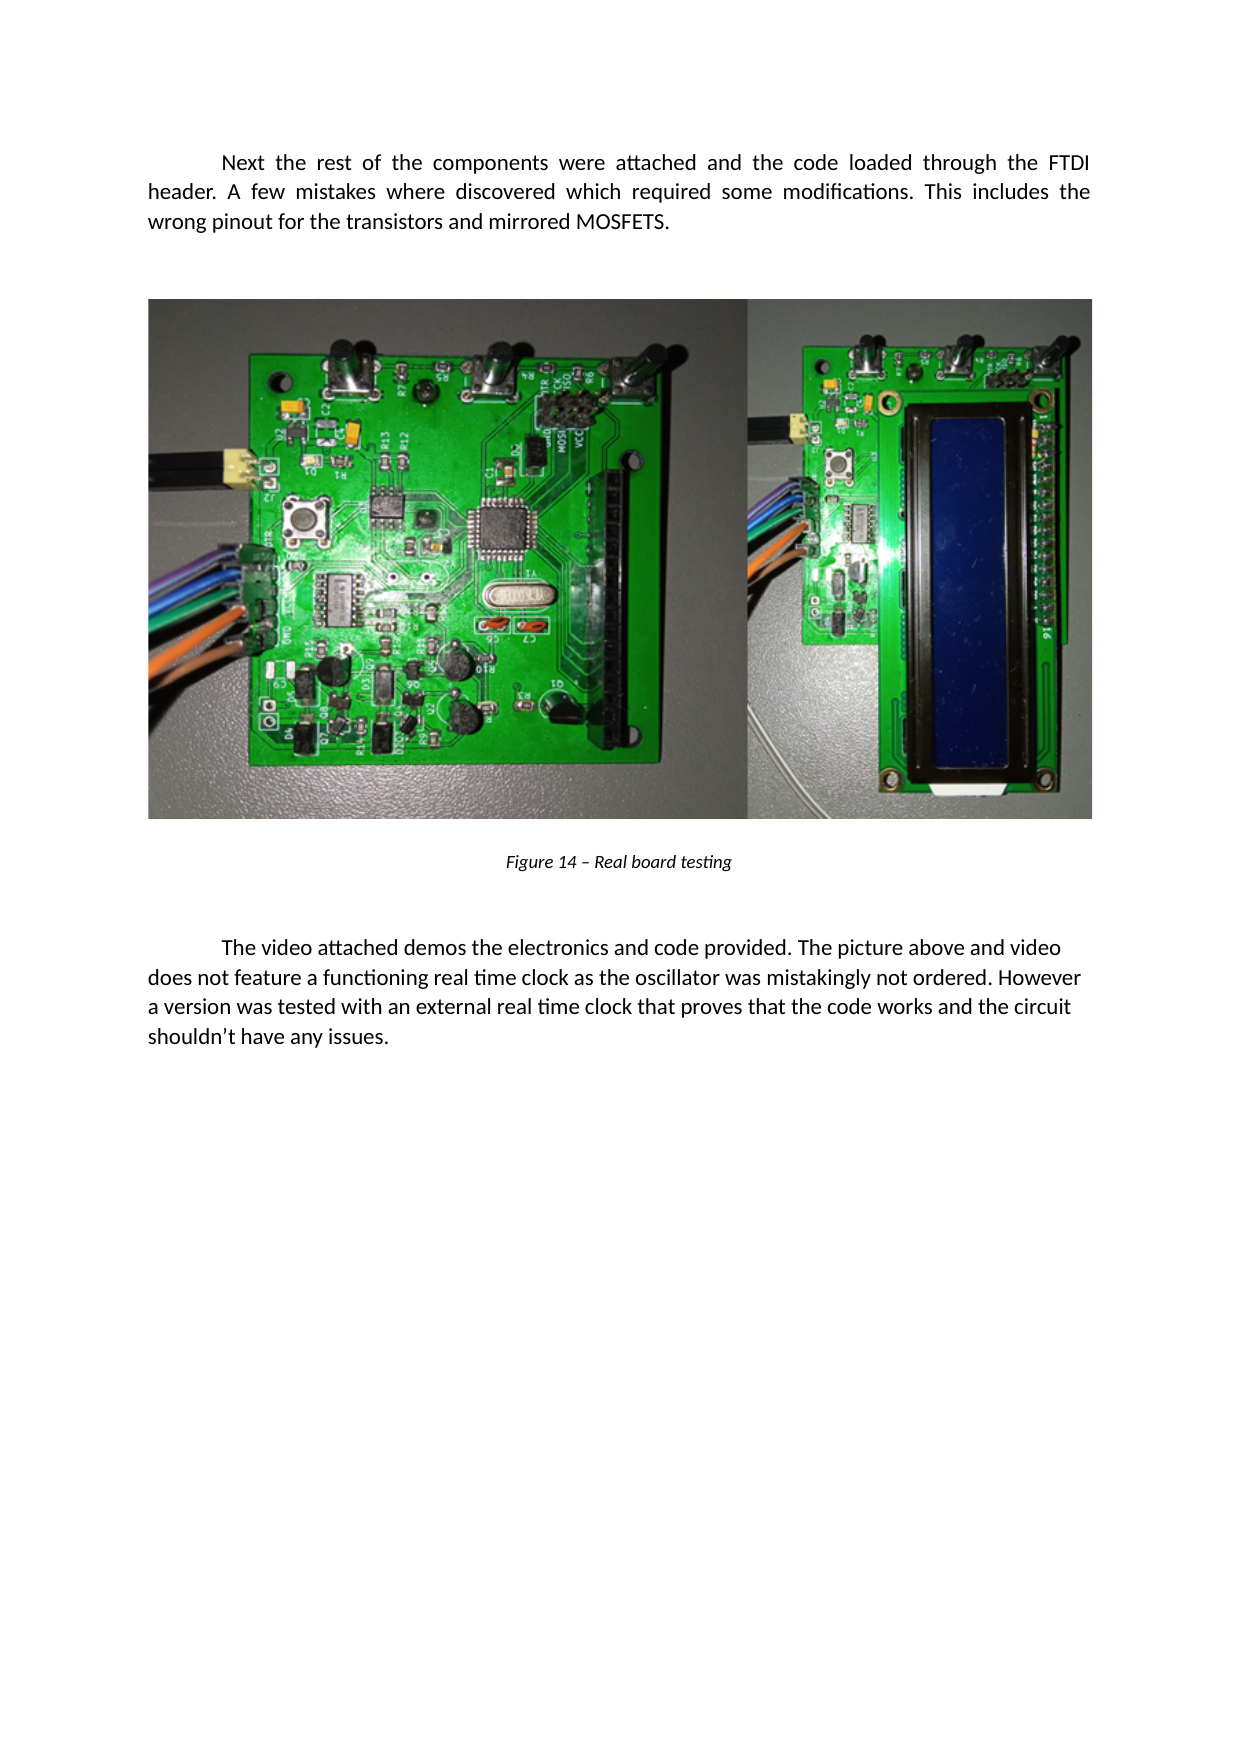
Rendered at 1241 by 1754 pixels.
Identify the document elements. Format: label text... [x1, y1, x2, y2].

picture [148, 299, 1093, 819]
text Next the rest of the components were attached and the code loaded through the FTDI header. A few mistakes where discovered which required some modifications. This includes the wrong pinout for the transistors and mirrored MOSFETS. [148, 148, 1093, 235]
text The video attached demos the electronics and code provided. The picture above and video does not feature a functioning real time clock as the oscillator was mistakingly not ordered. However a version was tested with an external real time clock that proves that the code works and the circuit shouldn’t have any issues. [148, 933, 1093, 1050]
text Figure 14 – Real board testing [148, 850, 1093, 873]
